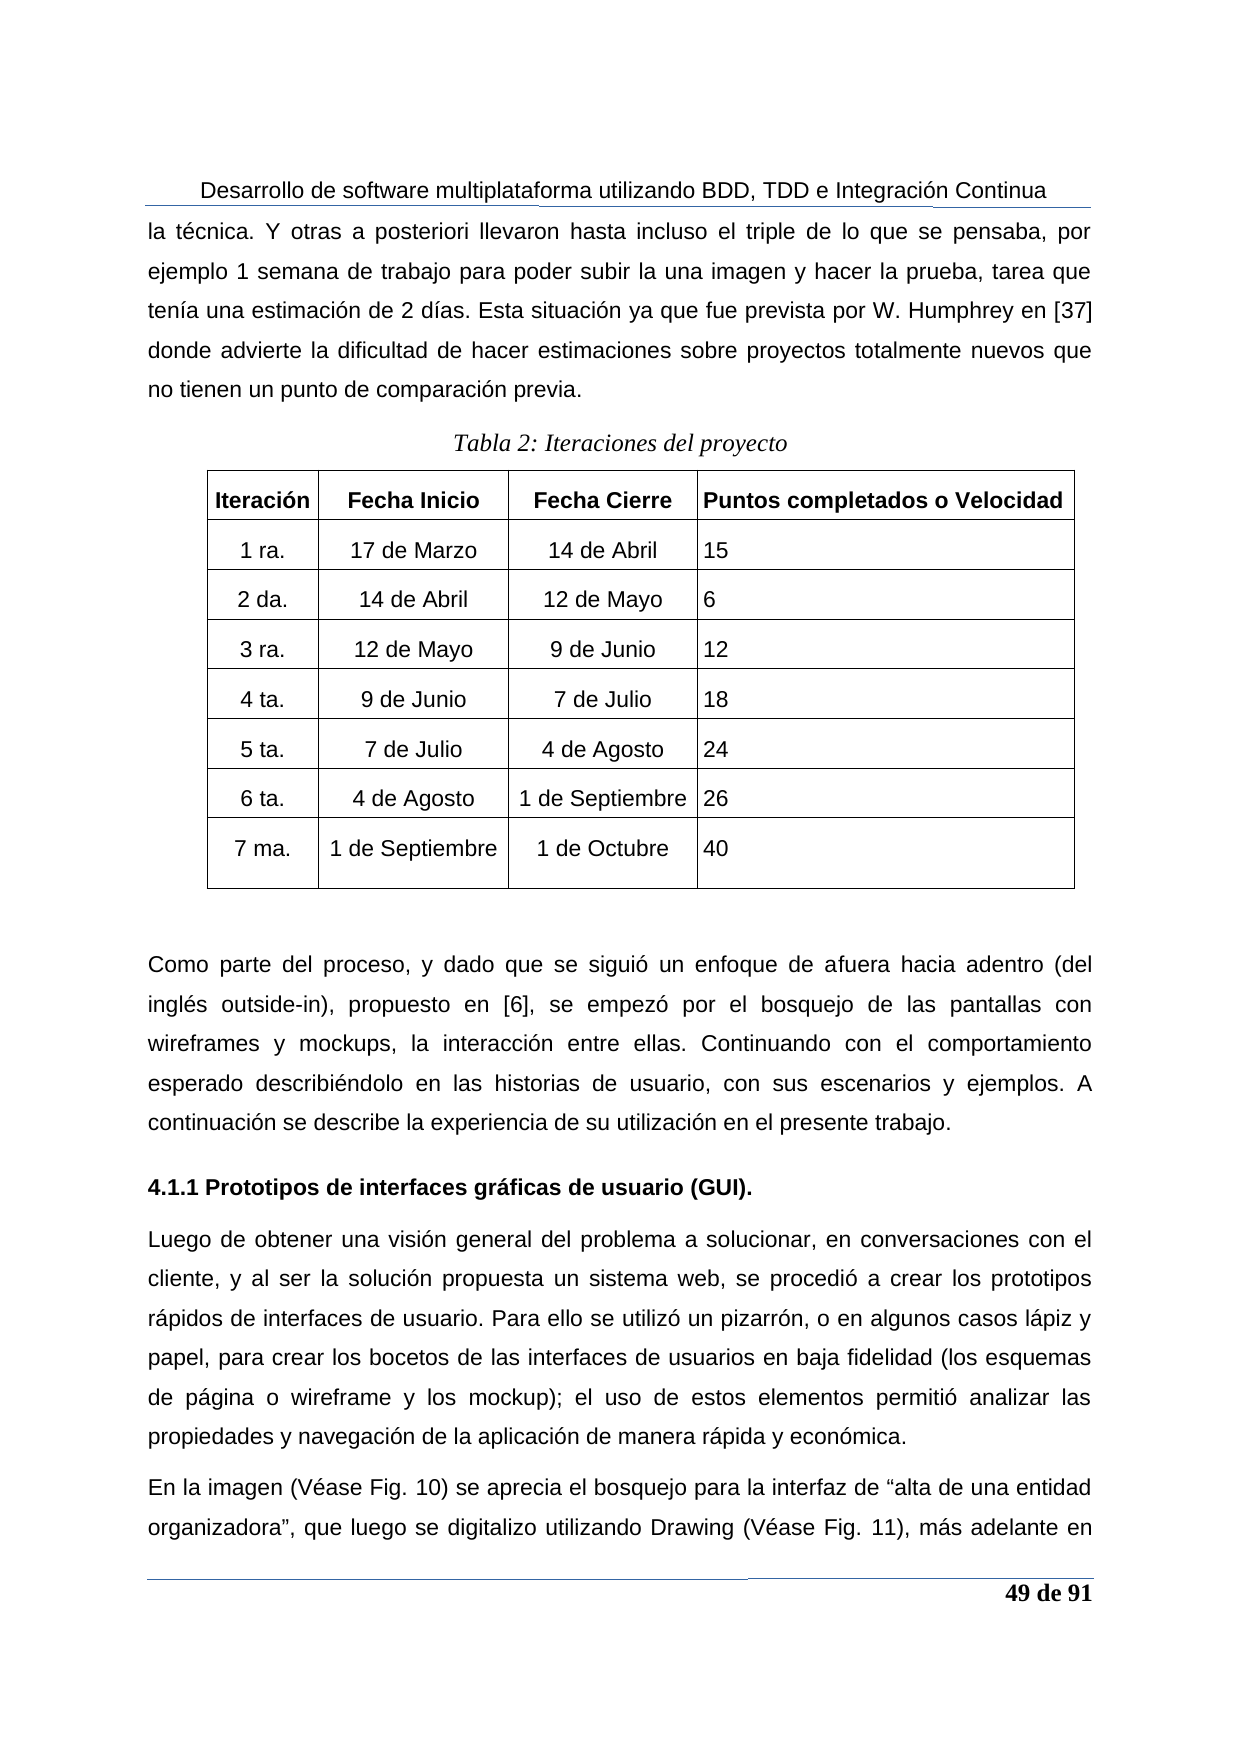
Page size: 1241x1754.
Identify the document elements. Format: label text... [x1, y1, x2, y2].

table_cell 12 de Mayo [319, 620, 508, 668]
table_cell 4 de Agosto [319, 769, 508, 817]
table_cell 2 da. [208, 570, 318, 618]
table_cell 4 de Agosto [509, 719, 697, 768]
table_cell 15 [698, 520, 1074, 569]
text Como parte del proceso, y dado que se siguió un enfoque de afuera hacia adentro (del inglés outside-in), propuesto en [6], se empezó por el bosquejo de las pantallas con wireframes y mockups, la interacción entre ellas. Continuando con el comportamiento esperado describiéndolo en las historias de usuario, con sus escenarios y ejemplos. A continuación se describe la experiencia de su utilización en el presente trabajo. [148, 951, 1093, 1136]
table_cell 14 de Abril [509, 520, 697, 569]
table_cell 12 [698, 620, 1074, 668]
table_cell 4 ta. [208, 669, 318, 718]
table_cell 26 [698, 769, 1074, 817]
table_cell 1 de Septiembre [319, 818, 508, 888]
table_cell 14 de Abril [319, 570, 508, 618]
table_header Puntos completados o Velocidad [698, 471, 1074, 519]
table_cell 1 de Septiembre [509, 769, 697, 817]
text Luego de obtener una visión general del problema a solucionar, en conversaciones con el cliente, y al ser la solución propuesta un sistema web, se procedió a crear los prototipos rápidos de interfaces de usuario. Para ello se utilizó un pizarrón, o en algunos casos lápiz y papel, para crear los bocetos de las interfaces de usuarios en baja fidelidad (los esquemas de página o wireframe y los mockup); el uso de estos elementos permitió analizar las propiedades y navegación de la aplicación de manera rápida y económica. [148, 1226, 1093, 1449]
subtitle 4.1.1 Prototipos de interfaces gráficas de usuario (GUI). [148, 1174, 1093, 1200]
table_cell 7 de Julio [319, 719, 508, 768]
table_cell 7 ma. [208, 818, 318, 888]
table_cell 1 de Octubre [509, 818, 697, 888]
table_header Fecha Inicio [319, 471, 508, 519]
text Tabla 2: Iteraciones del proyecto [148, 428, 1093, 457]
table_cell 18 [698, 669, 1074, 718]
table_cell 5 ta. [208, 719, 318, 768]
table_cell 3 ra. [208, 620, 318, 668]
table_cell 9 de Junio [319, 669, 508, 718]
table_header Fecha Cierre [509, 471, 697, 519]
table_cell 6 [698, 570, 1074, 618]
table_header Iteración [208, 471, 318, 519]
table_cell 9 de Junio [509, 620, 697, 668]
table_cell 12 de Mayo [509, 570, 697, 618]
table_cell 1 ra. [208, 520, 318, 569]
table_cell 6 ta. [208, 769, 318, 817]
text la técnica. Y otras a posteriori llevaron hasta incluso el triple de lo que se pensaba, por ejemplo 1 semana de trabajo para poder subir la una imagen y hacer la prueba, tarea que tenía una estimación de 2 días. Esta situación ya que fue prevista por W. Humphrey en [37] donde advierte la dificultad de hacer estimaciones sobre proyectos totalmente nuevos que no tienen un punto de comparación previa. [148, 218, 1093, 403]
table_cell 24 [698, 719, 1074, 768]
table_cell 40 [698, 818, 1074, 888]
table_cell 7 de Julio [509, 669, 697, 718]
table_cell 17 de Marzo [319, 520, 508, 569]
text En la imagen (Véase Fig. 10) se aprecia el bosquejo para la interfaz de “alta de una entidad organizadora”, que luego se digitalizo utilizando Drawing (Véase Fig. 11), más adelante en [148, 1474, 1093, 1540]
